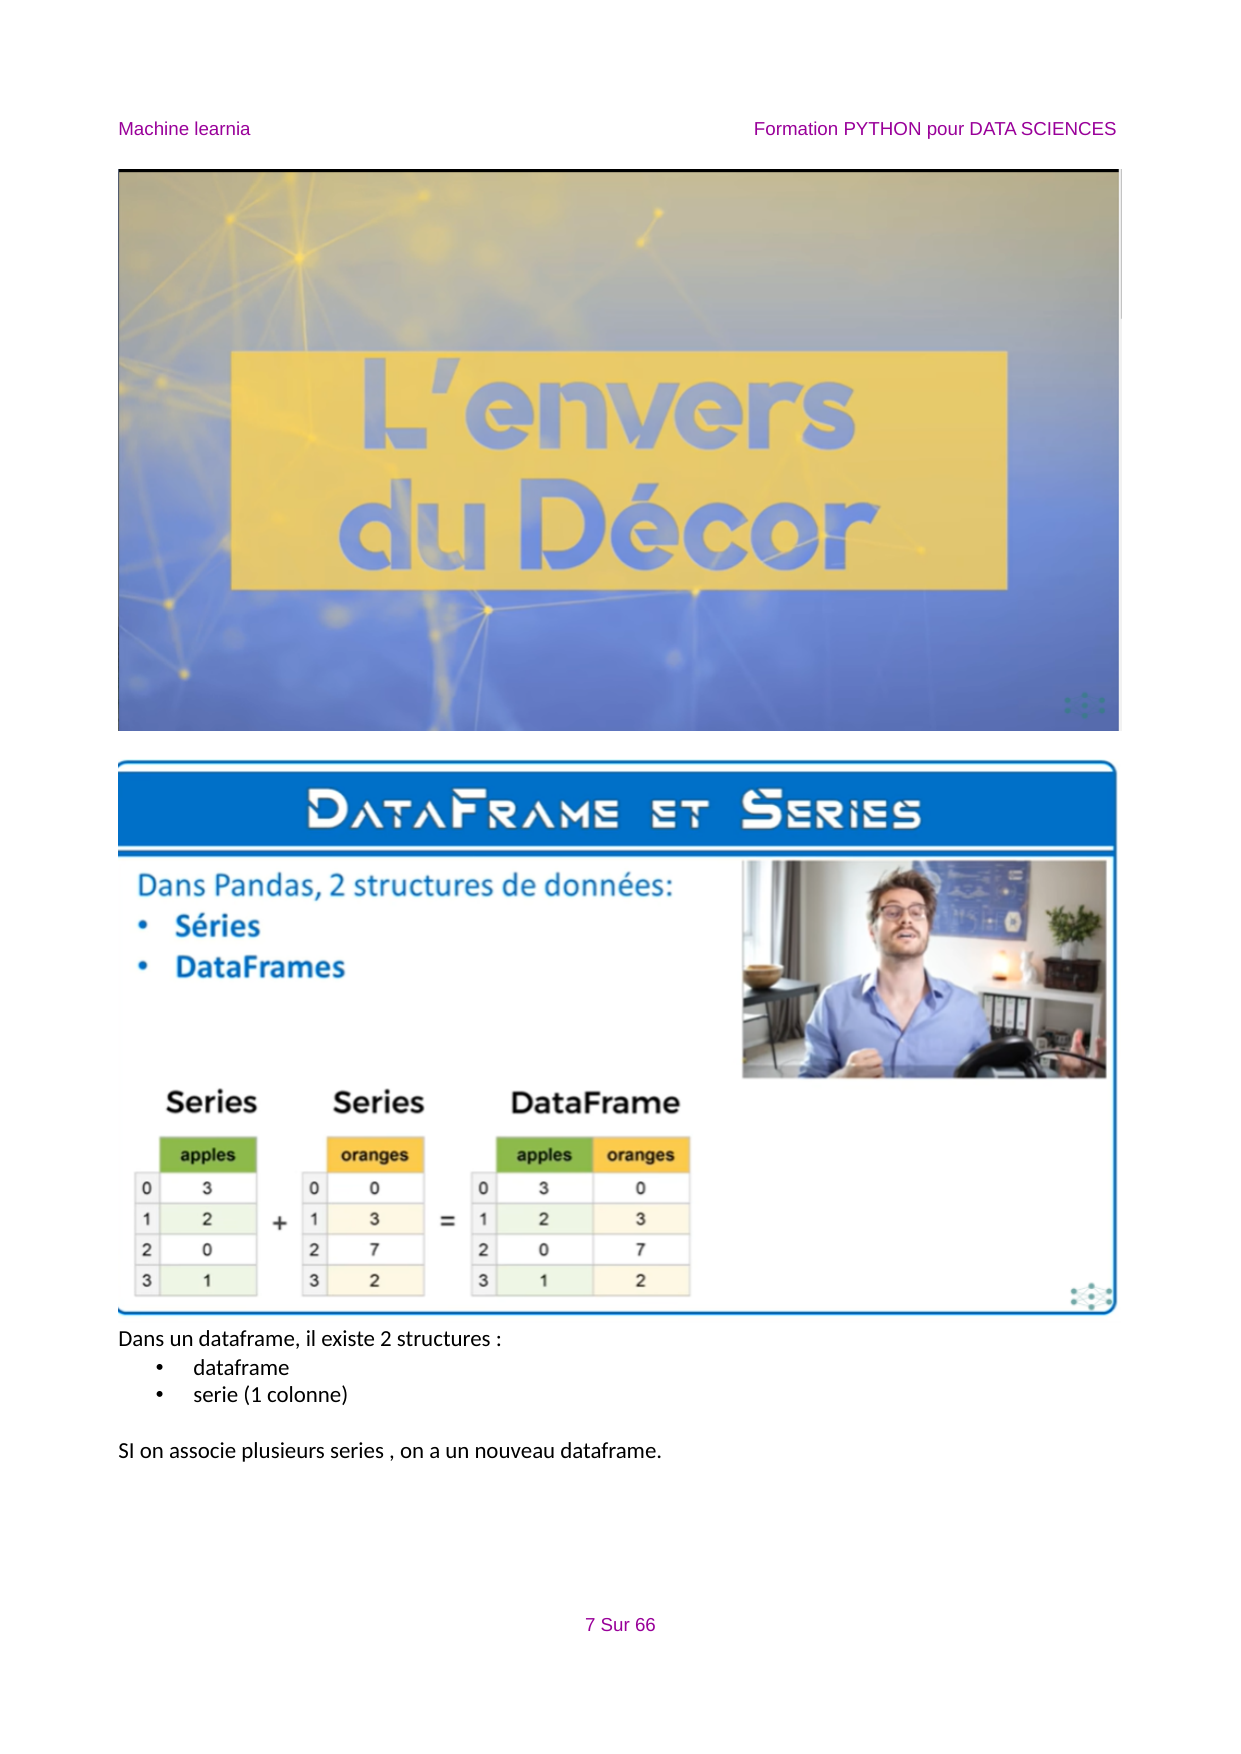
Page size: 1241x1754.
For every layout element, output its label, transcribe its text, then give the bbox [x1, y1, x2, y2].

picture [118, 759, 1122, 1325]
list dataframe [156, 1353, 1122, 1381]
text SI on associe plusieurs series , on a un nouveau dataframe. [118, 1437, 1122, 1465]
list serie (1 colonne) [156, 1381, 1122, 1409]
picture [118, 169, 1122, 731]
text Dans un dataframe, il existe 2 structures : [118, 1325, 1122, 1353]
